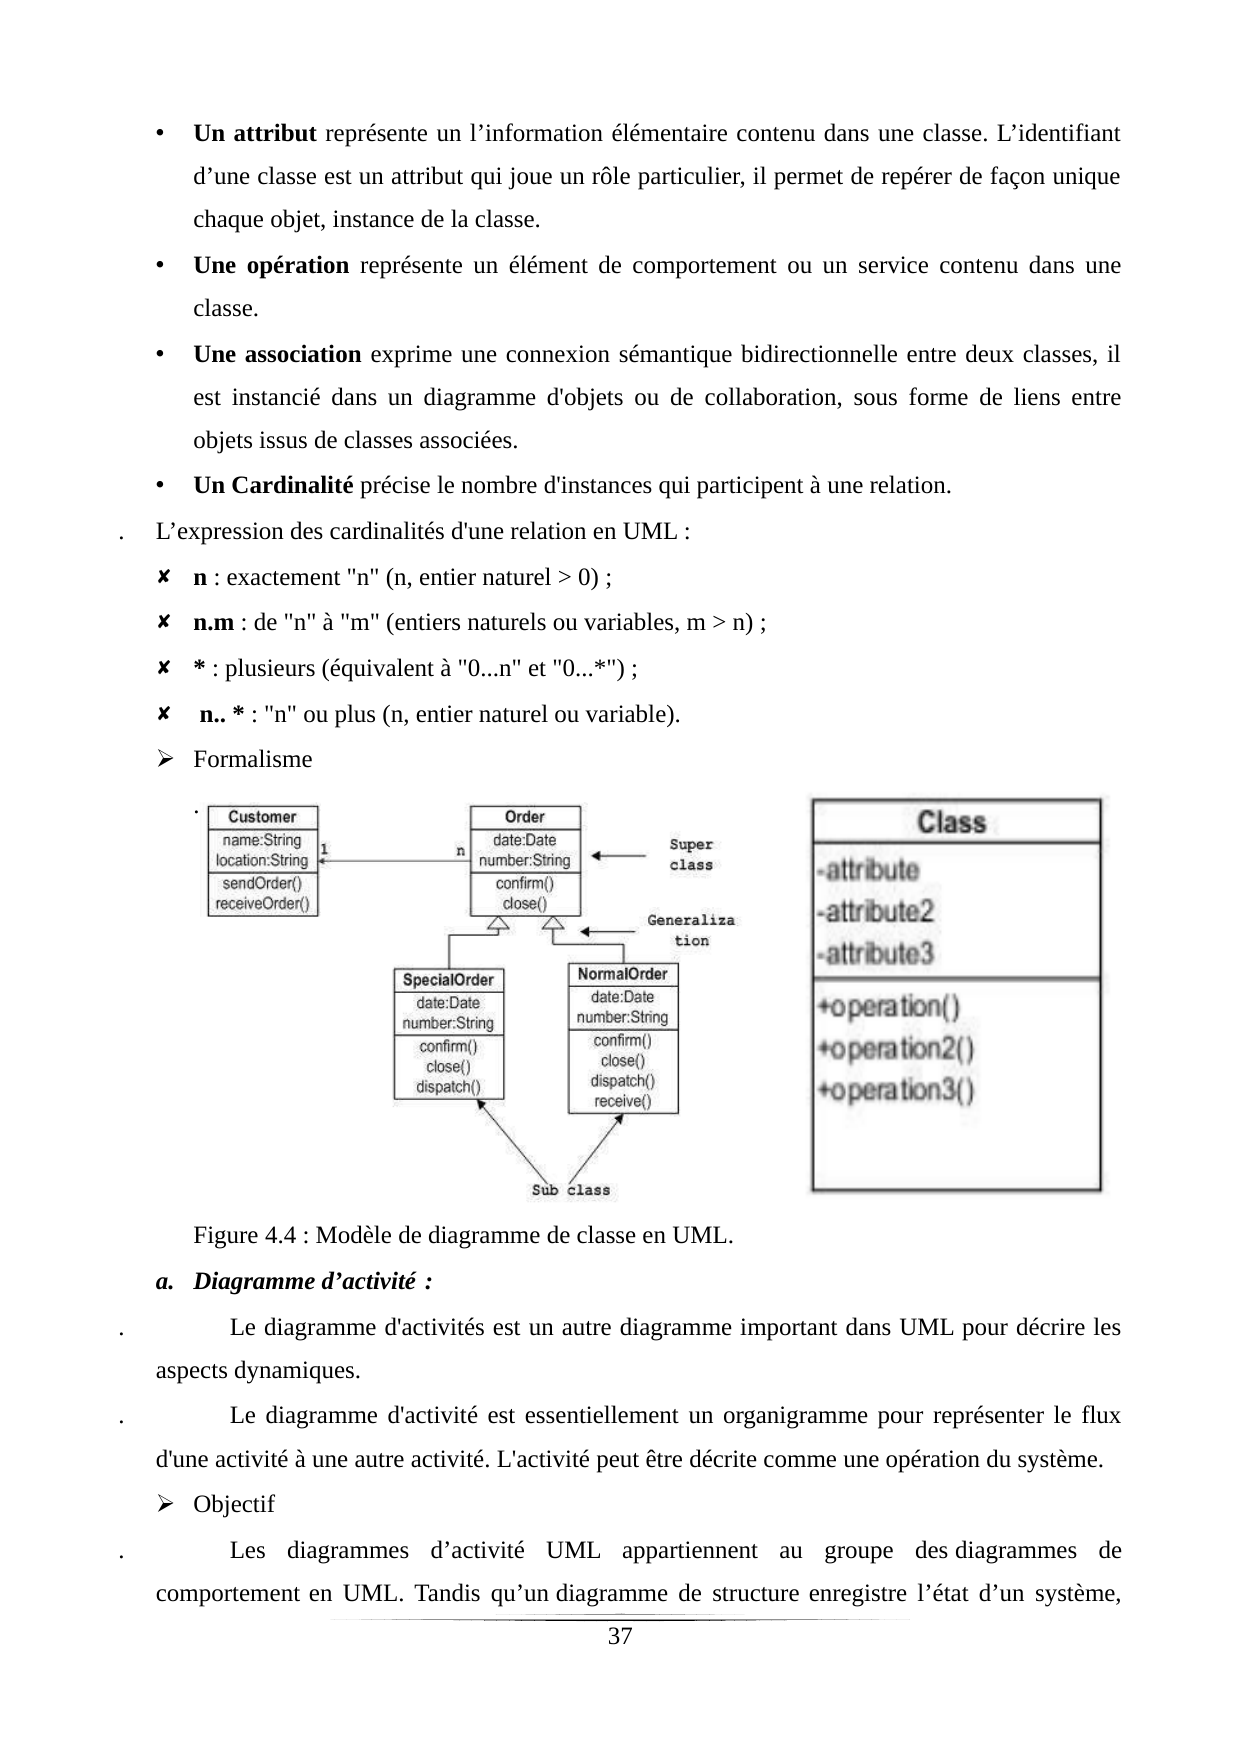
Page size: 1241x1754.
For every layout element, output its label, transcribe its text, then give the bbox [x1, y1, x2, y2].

subtitle Le diagramme d'activité est essentiellement un organigramme pour représenter le flux d'une activité à une autre activité. L'activité peut être décrite comme une opération du système. [118, 1401, 1122, 1472]
subtitle L’expression des cardinalités d'une relation en UML : [118, 516, 1122, 545]
list Objectif [156, 1489, 1122, 1518]
list * : plusieurs (équivalent à "0...n" et "0...*") ; [156, 653, 1122, 682]
subtitle Une opération représente un élément de comportement ou un service contenu dans une classe. [156, 250, 1122, 322]
list n : exactement "n" (n, entier naturel > 0) ; [156, 562, 1122, 591]
picture [171, 1613, 1069, 1622]
subtitle Un attribut représente un l’information élémentaire contenu dans une classe. L’identifiant d’une classe est un attribut qui joue un rôle particulier, il permet de repérer de façon unique chaque objet, instance de la classe. [156, 118, 1122, 233]
subtitle Un Cardinalité précise le nombre d'instances qui participent à une relation. [156, 471, 1122, 499]
subtitle Figure 4.4 : Modèle de diagramme de classe en UML. [193, 790, 1122, 1249]
list Diagramme d’activité : [156, 1266, 1122, 1295]
subtitle Une association exprime une connexion sémantique bidirectionnelle entre deux classes, il est instancié dans un diagramme d'objets ou de collaboration, sous forme de liens entre objets issus de classes associées. [156, 339, 1122, 454]
list Formalisme [156, 744, 1122, 773]
list n.m : de "n" à "m" (entiers naturels ou variables, m > n) ; [156, 607, 1122, 636]
subtitle Le diagramme d'activités est un autre diagramme important dans UML pour décrire les aspects dynamiques. [118, 1312, 1122, 1384]
list n.. * : "n" ou plus (n, entier naturel ou variable). [156, 699, 1122, 727]
subtitle Les diagrammes d’activité UML appartiennent au groupe des diagrammes de comportement en UML. Tandis qu’un diagramme de structure enregistre l’état d’un système, [118, 1535, 1122, 1607]
picture [199, 786, 1150, 1221]
